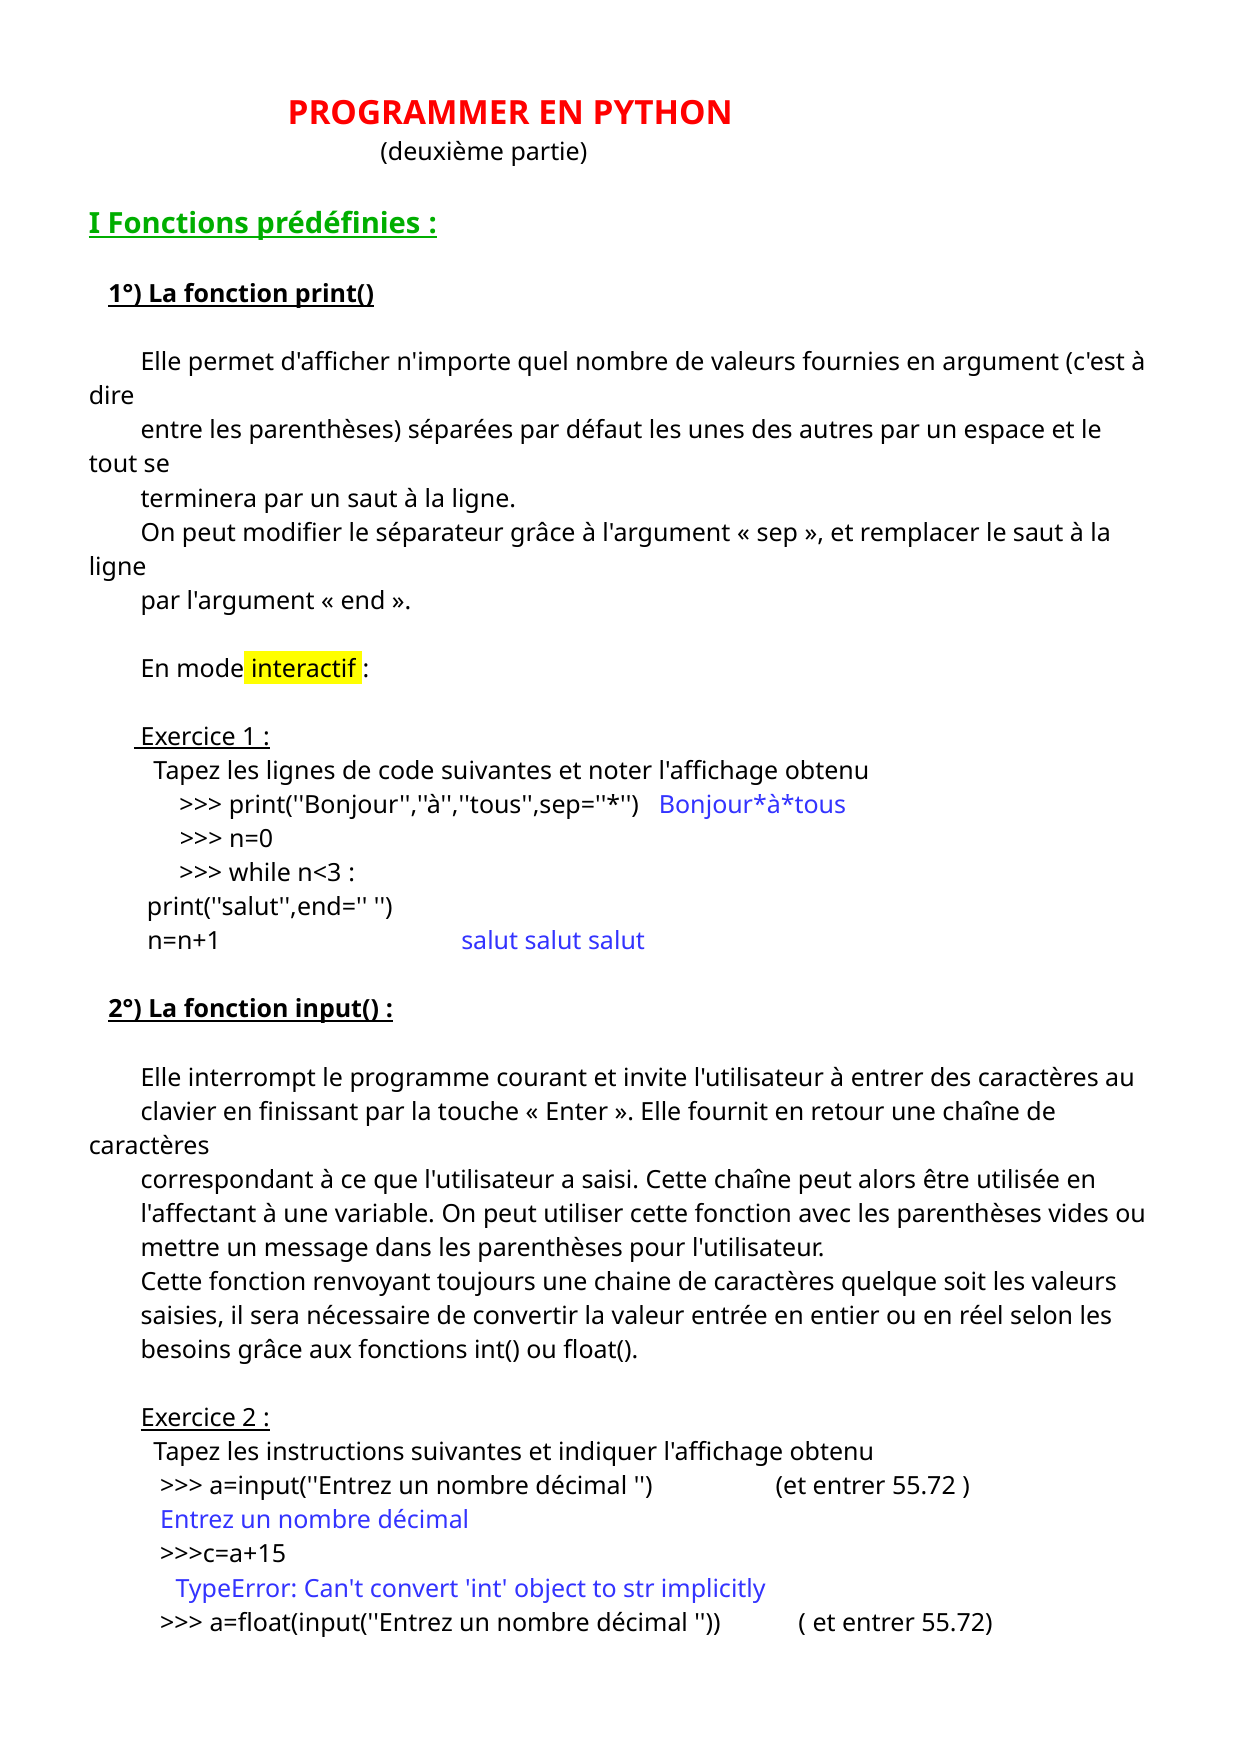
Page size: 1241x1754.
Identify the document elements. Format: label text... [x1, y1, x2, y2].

text n=n+1 salut salut salut [88, 923, 1152, 957]
text >>> while n<3 : [88, 855, 1152, 889]
text l'affectant à une variable. On peut utiliser cette fonction avec les parenthèses vides ou [88, 1196, 1152, 1229]
text clavier en finissant par la touche « Enter ». Elle fournit en retour une chaîne de caractères [88, 1093, 1152, 1161]
text Elle permet d'afficher n'importe quel nombre de valeurs fournies en argument (c'est à dire [88, 344, 1152, 412]
text >>> a=input(''Entrez un nombre décimal '') (et entrer 55.72 ) [88, 1468, 1152, 1502]
text >>> print(''Bonjour'',''à'',''tous'',sep=''*'') Bonjour*à*tous [88, 787, 1152, 821]
text correspondant à ce que l'utilisateur a saisi. Cette chaîne peut alors être utilisée en [88, 1161, 1152, 1196]
text Elle interrompt le programme courant et invite l'utilisateur à entrer des caractères au [88, 1059, 1152, 1093]
text TypeError: Can't convert 'int' object to str implicitly [88, 1570, 1152, 1604]
text Tapez les lignes de code suivantes et noter l'affichage obtenu [88, 753, 1152, 787]
text Exercice 2 : [88, 1400, 1152, 1434]
text >>>c=a+15 [88, 1536, 1152, 1570]
text Entrez un nombre décimal [88, 1502, 1152, 1536]
text I Fonctions prédéfinies : [88, 202, 1152, 242]
text On peut modifier le séparateur grâce à l'argument « sep », et remplacer le saut à la ligne [88, 514, 1152, 582]
text besoins grâce aux fonctions int() ou float(). [88, 1332, 1152, 1366]
text Tapez les instructions suivantes et indiquer l'affichage obtenu [88, 1434, 1152, 1468]
text terminera par un saut à la ligne. [88, 480, 1152, 514]
text 2°) La fonction input() : [88, 991, 1152, 1025]
text >>> n=0 [88, 821, 1152, 855]
text (deuxième partie) [88, 134, 1152, 168]
text print(''salut'',end='' '') [88, 889, 1152, 923]
text En mode interactif : [88, 651, 1152, 684]
text 1°) La fonction print() [88, 276, 1152, 310]
text Exercice 1 : [88, 719, 1152, 753]
text saisies, il sera nécessaire de convertir la valeur entrée en entier ou en réel selon les [88, 1298, 1152, 1332]
text PROGRAMMER EN PYTHON [88, 88, 1152, 134]
text Cette fonction renvoyant toujours une chaine de caractères quelque soit les valeurs [88, 1264, 1152, 1298]
text >>> a=float(input(''Entrez un nombre décimal '')) ( et entrer 55.72) [88, 1604, 1152, 1638]
text mettre un message dans les parenthèses pour l'utilisateur. [88, 1229, 1152, 1264]
text entre les parenthèses) séparées par défaut les unes des autres par un espace et le tout se [88, 412, 1152, 480]
text par l'argument « end ». [88, 582, 1152, 616]
